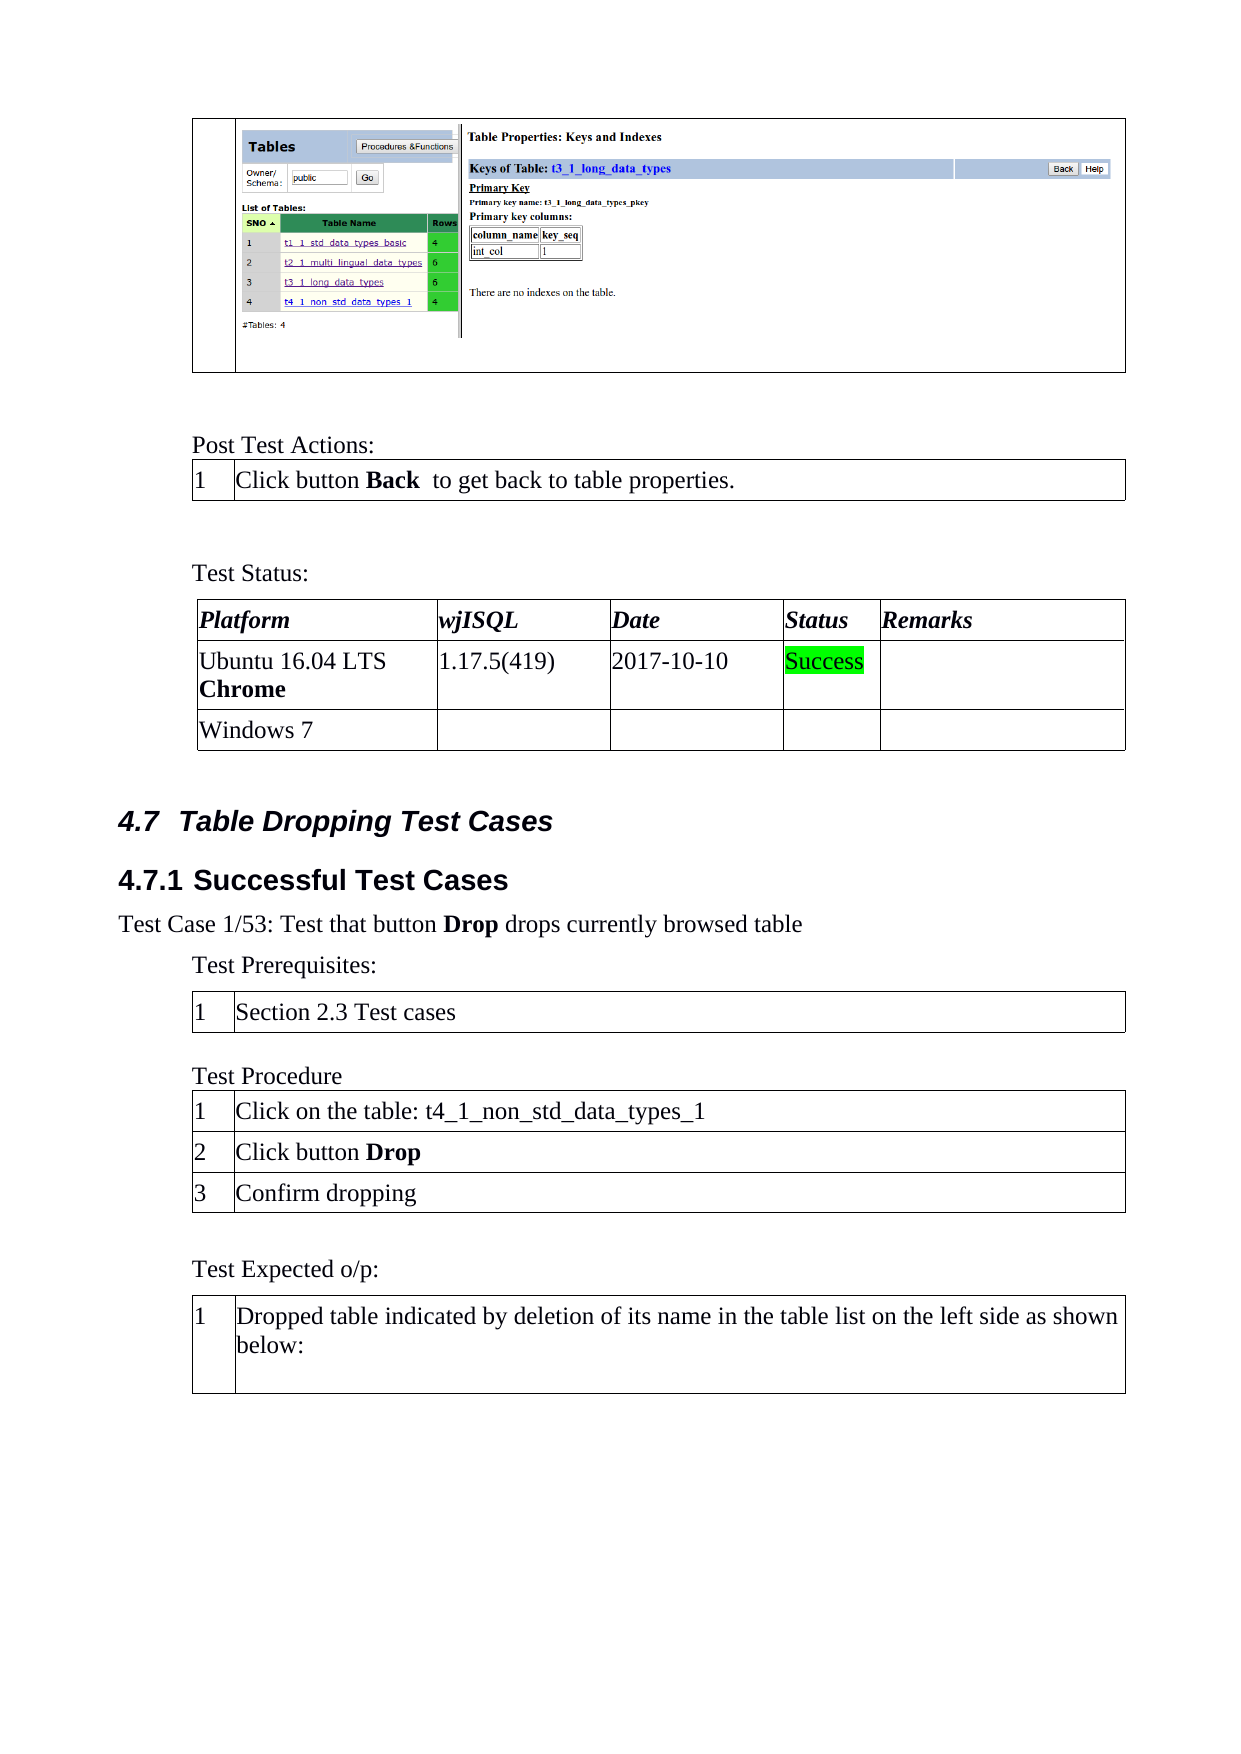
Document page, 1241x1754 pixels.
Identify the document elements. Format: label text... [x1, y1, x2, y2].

text Test Status: [118, 558, 1122, 586]
table_cell Ubuntu 16.04 LTS Chrome [198, 641, 437, 709]
text Post Test Actions: [118, 430, 1122, 459]
table_cell [611, 710, 783, 750]
table_cell 2 [193, 1132, 234, 1171]
table_cell Confirm dropping [235, 1173, 1125, 1212]
text Test Case 1/53: Test that button Drop drops currently browsed table [118, 909, 1122, 937]
table_cell Success [784, 641, 880, 709]
table_cell [881, 640, 1125, 709]
table_cell [784, 710, 880, 750]
table_cell 1.17.5(419) [438, 641, 610, 709]
table_header [193, 119, 235, 372]
text Test Expected o/p: [118, 1254, 1122, 1283]
table_header Platform [198, 600, 437, 639]
table_header Section 2.3 Test cases [235, 992, 1125, 1032]
table_header Click on the table: t4_1_non_std_data_types_1 [235, 1091, 1125, 1131]
picture [236, 124, 1117, 338]
subtitle Successful Test Cases [118, 863, 1122, 896]
subtitle Table Dropping Test Cases [118, 804, 1122, 838]
table_header 1 [193, 1296, 235, 1393]
table_header Dropped table indicated by deletion of its name in the table list on the left side as shown below: [236, 1296, 1125, 1393]
table_cell [881, 709, 1125, 750]
table_cell 2017-10-10 [611, 641, 783, 709]
table_header Click button Back to get back to table properties. [235, 460, 1125, 499]
table_header Status [784, 600, 880, 639]
table_cell Click button Drop [235, 1132, 1125, 1171]
text Test Prerequisites: [118, 950, 1122, 979]
table_header 1 [193, 992, 234, 1032]
table_header Date [611, 600, 783, 639]
table_header 1 [193, 1091, 234, 1131]
table_header 1 [193, 460, 234, 499]
table_cell Windows 7 [198, 710, 437, 750]
table_header [236, 119, 1125, 372]
table_cell [438, 710, 610, 750]
table_header Remarks [881, 600, 1125, 639]
text Test Procedure [118, 1061, 1122, 1090]
table_header wjISQL [438, 600, 610, 639]
table_cell 3 [193, 1173, 234, 1212]
